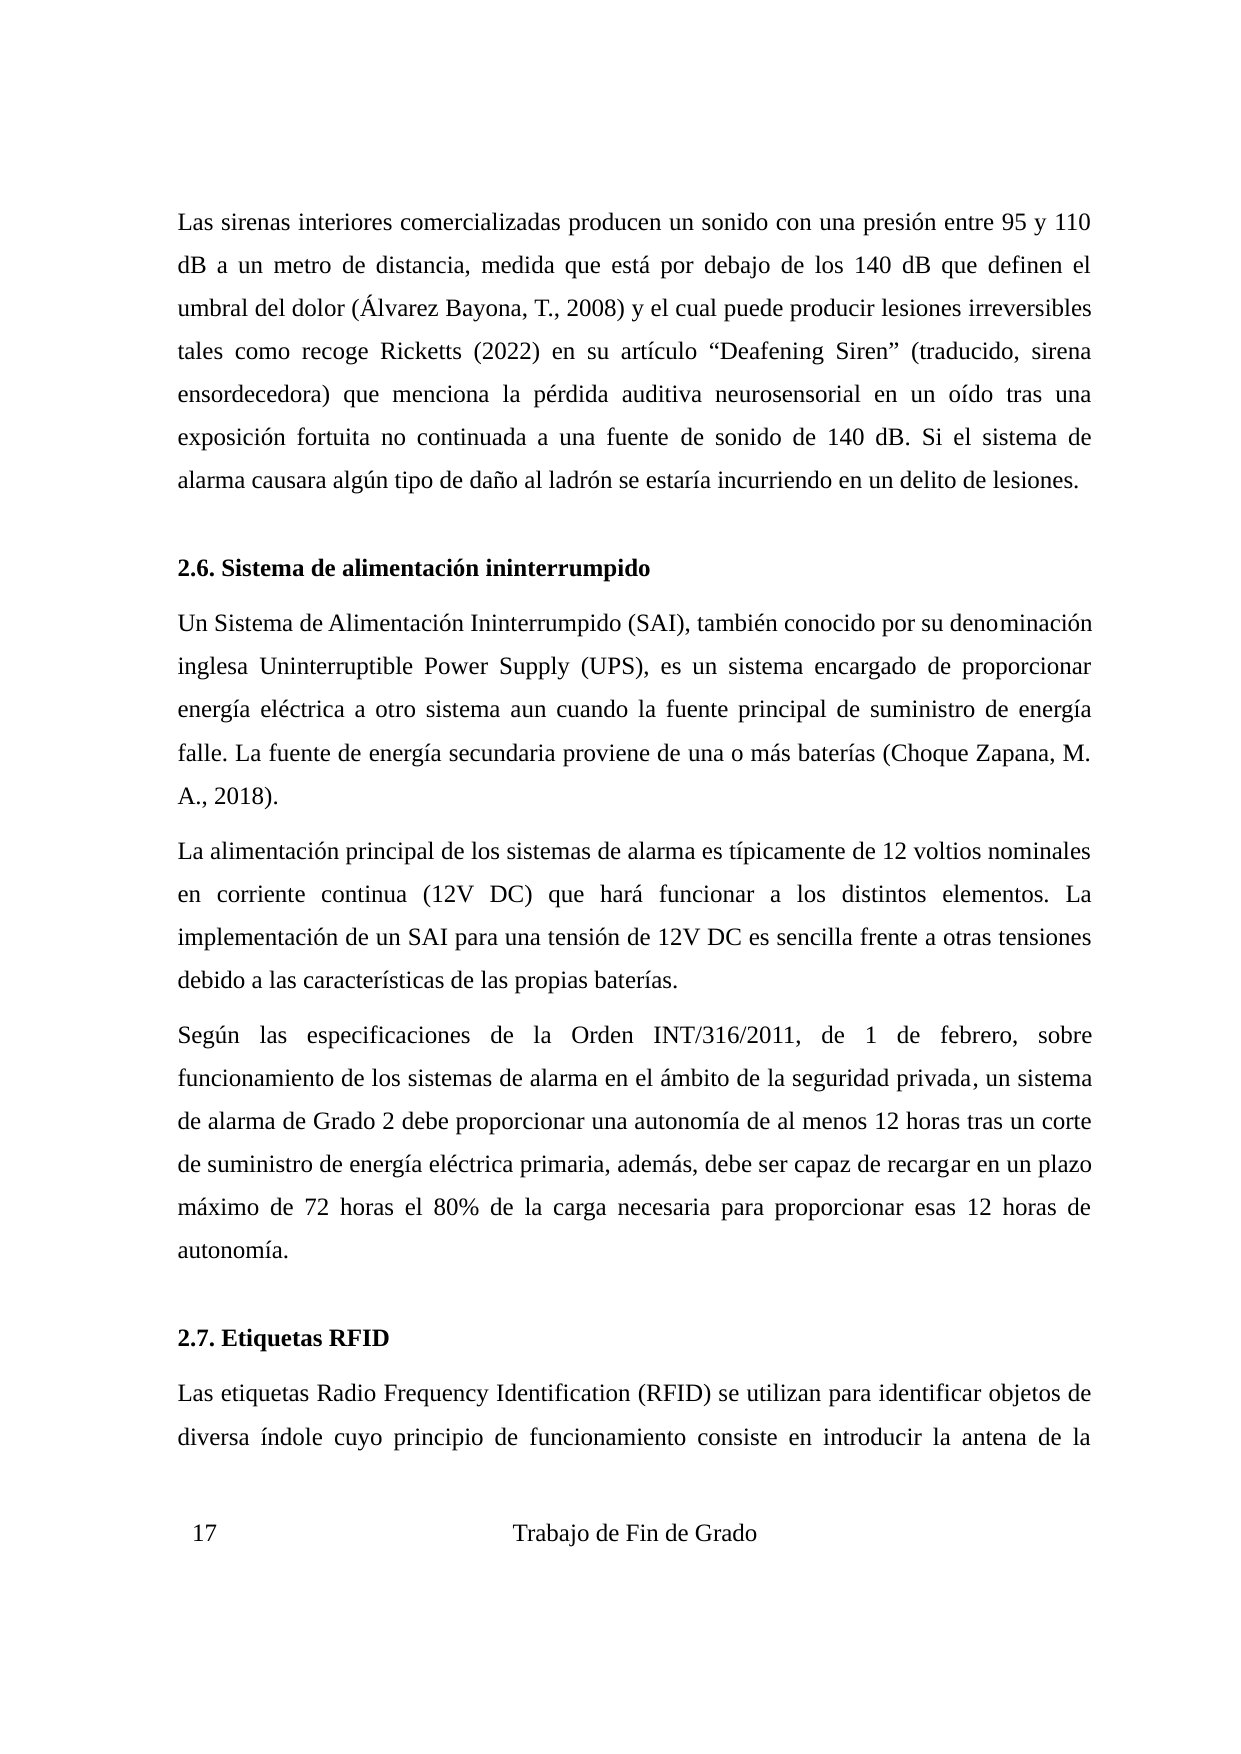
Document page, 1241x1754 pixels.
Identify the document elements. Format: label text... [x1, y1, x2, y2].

text La alimentación principal de los sistemas de alarma es típicamente de 12 voltios nominales en corriente continua (12V DC) que hará funcionar a los distintos elementos. La implementación de un SAI para una tensión de 12V DC es sencilla frente a otras tensiones debido a las características de las propias baterías. [177, 836, 1092, 994]
text Las sirenas interiores comercializadas producen un sonido con una presión entre 95 y 110 dB a un metro de distancia, medida que está por debajo de los 140 dB que definen el umbral del dolor (Álvarez Bayona, T., 2008) y el cual puede producir lesiones irreversibles tales como recoge Ricketts (2022) en su artículo “Deafening Siren” (traducido, sirena ensordecedora) que menciona la pérdida auditiva neurosensorial en un oído tras una exposición fortuita no continuada a una fuente de sonido de 140 dB. Si el sistema de alarma causara algún tipo de daño al ladrón se estaría incurriendo en un delito de lesiones. [177, 207, 1092, 494]
text Las etiquetas Radio Frequency Identification (RFID) se utilizan para identificar objetos de diversa índole cuyo principio de funcionamiento consiste en introducir la antena de la [177, 1378, 1092, 1450]
text Un Sistema de Alimentación Ininterrumpido (SAI), también conocido por su denominación inglesa Uninterruptible Power Supply (UPS), es un sistema encargado de proporcionar energía eléctrica a otro sistema aun cuando la fuente principal de suministro de energía falle. La fuente de energía secundaria proviene de una o más baterías (Choque Zapana, M. A., 2018). [177, 608, 1092, 809]
text Según las especificaciones de la Orden INT/316/2011, de 1 de febrero, sobre funcionamiento de los sistemas de alarma en el ámbito de la seguridad privada, un sistema de alarma de Grado 2 debe proporcionar una autonomía de al menos 12 horas tras un corte de suministro de energía eléctrica primaria, además, debe ser capaz de recargar en un plazo máximo de 72 horas el 80% de la carga necesaria para proporcionar esas 12 horas de autonomía. [177, 1020, 1092, 1264]
subtitle 2.7. Etiquetas RFID [177, 1323, 1092, 1352]
subtitle 2.6. Sistema de alimentación ininterrumpido [177, 553, 1092, 582]
